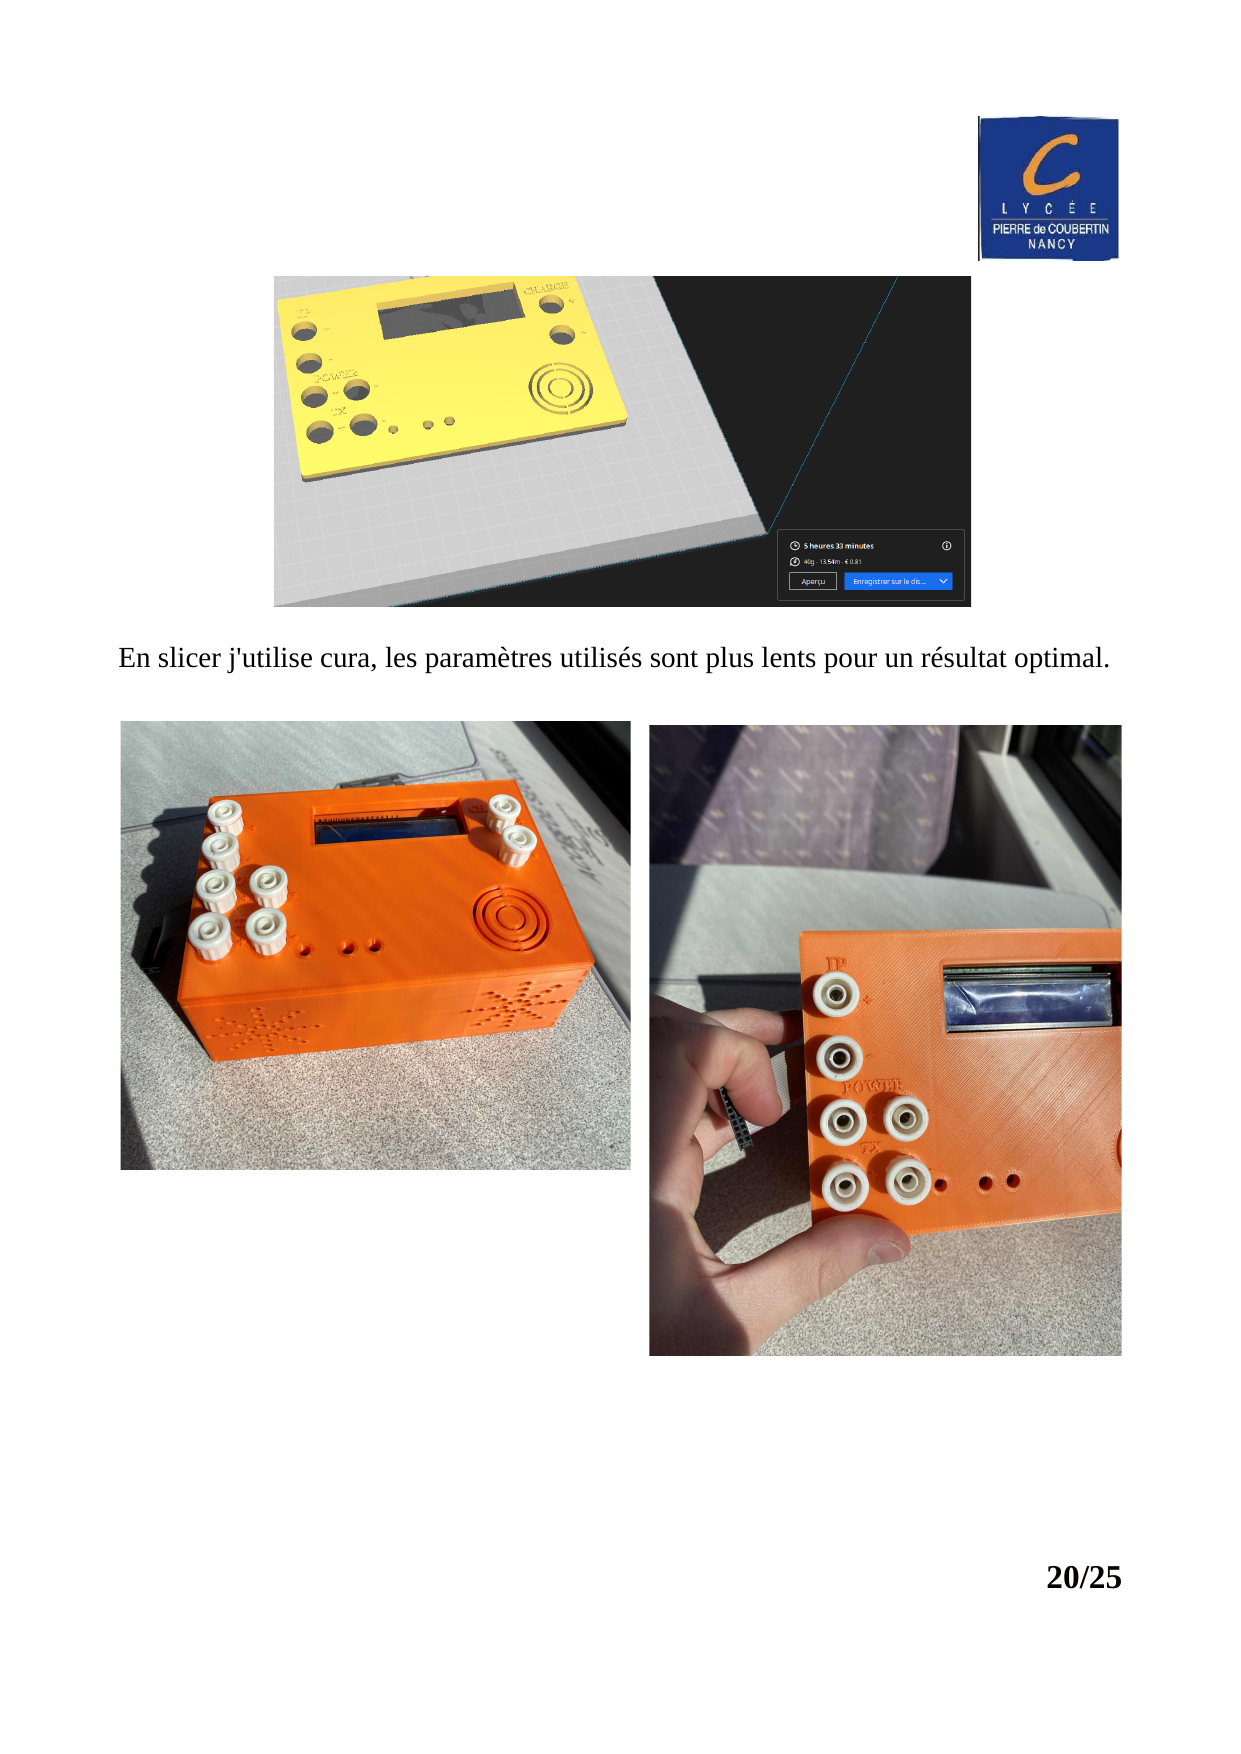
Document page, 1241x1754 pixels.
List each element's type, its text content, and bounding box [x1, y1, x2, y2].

picture [975, 116, 1120, 261]
text 20/25 [118, 1557, 1122, 1595]
picture [649, 725, 1122, 1356]
picture [273, 276, 972, 607]
text En slicer j'utilise cura, les paramètres utilisés sont plus lents pour un résultat optimal. [118, 640, 1122, 674]
picture [120, 721, 631, 1170]
